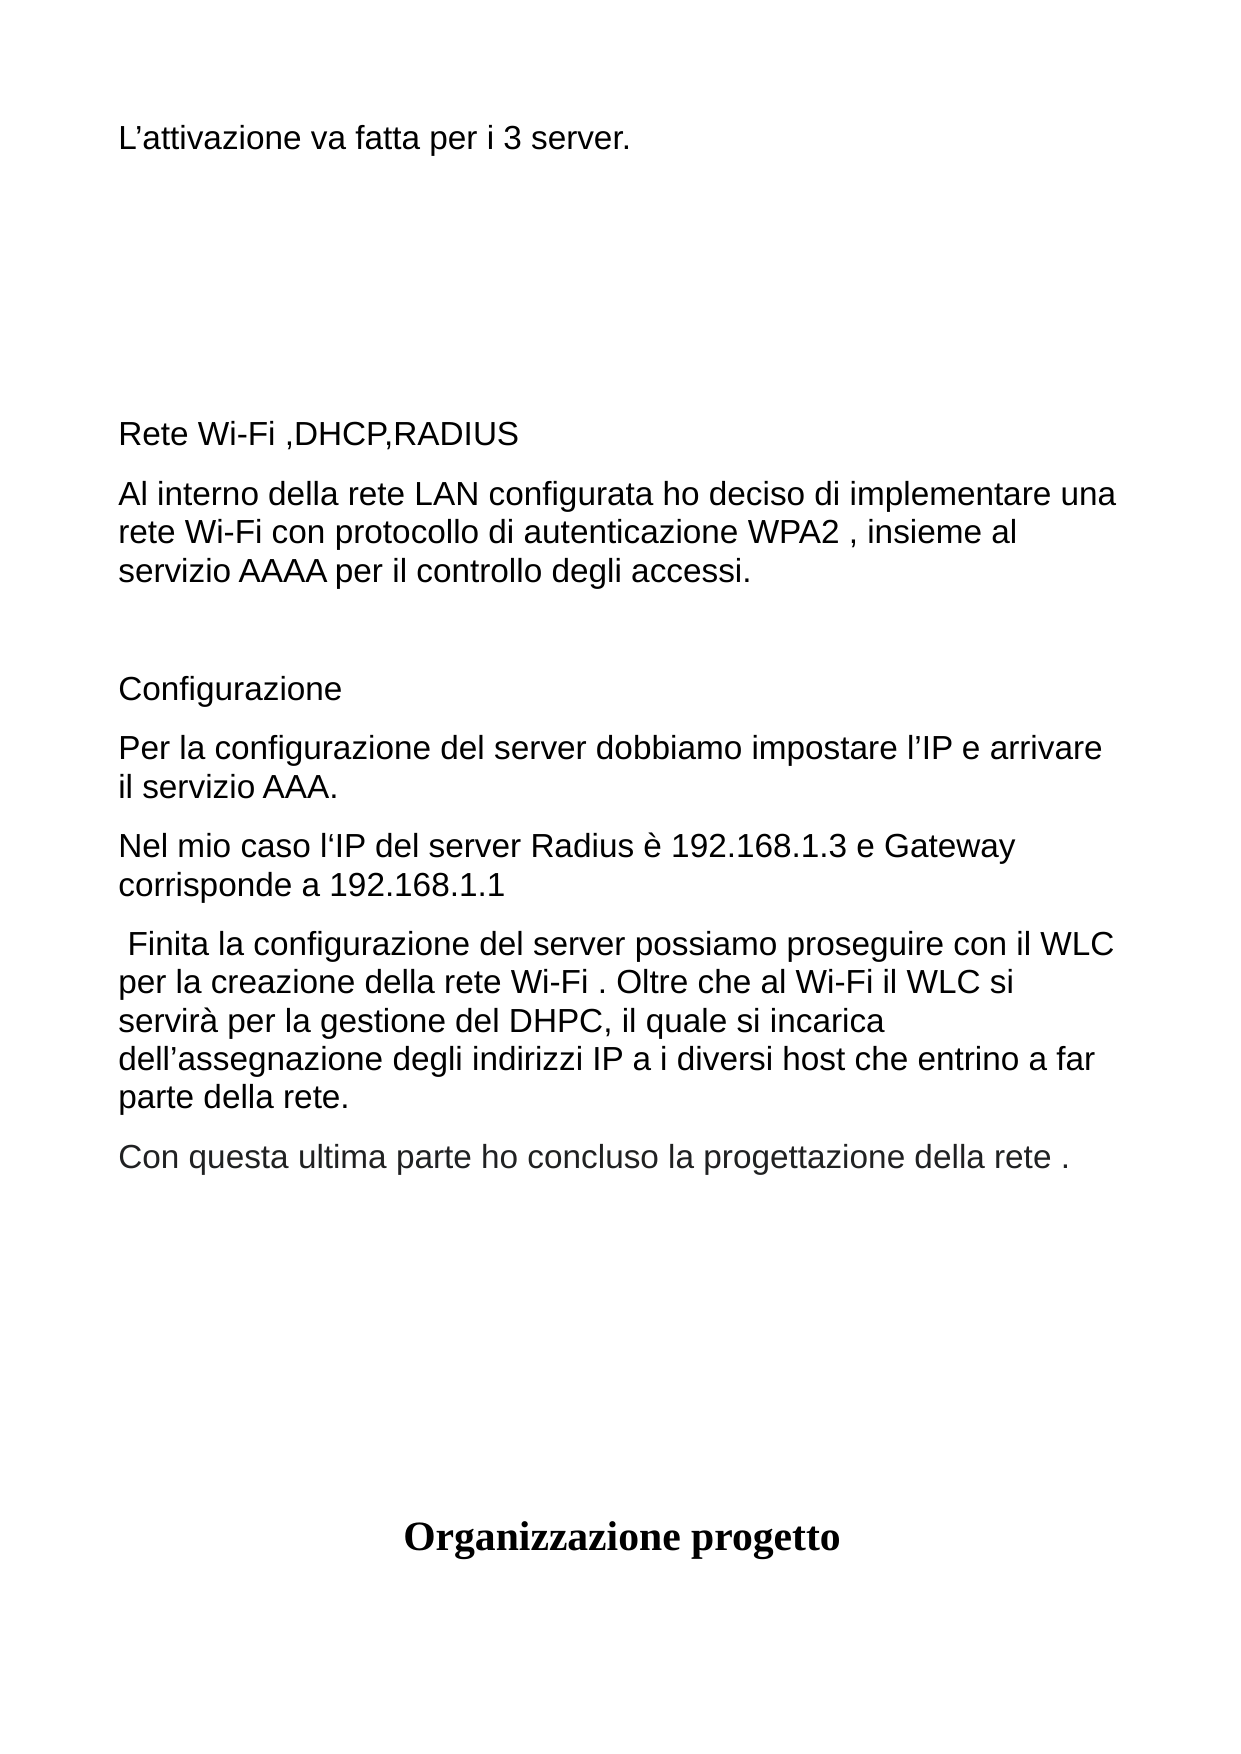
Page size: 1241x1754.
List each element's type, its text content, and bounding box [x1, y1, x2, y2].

text Rete Wi-Fi ,DHCP,RADIUS [118, 414, 1122, 453]
text Nel mio caso l‘IP del server Radius è 192.168.1.3 e Gateway corrisponde a 192.168.1.1 [118, 826, 1122, 903]
text Per la configurazione del server dobbiamo impostare l’IP e arrivare il servizio AAA. [118, 728, 1122, 805]
text L’attivazione va fatta per i 3 server. [118, 118, 1122, 157]
text Finita la configurazione del server possiamo proseguire con il WLC per la creazione della rete Wi-Fi . Oltre che al Wi-Fi il WLC si servirà per la gestione del DHPC, il quale si incarica dell’assegnazione degli indirizzi IP a i diversi host che entrino a far parte della rete. [118, 924, 1122, 1116]
text Con questa ultima parte ho concluso la progettazione della rete . [118, 1137, 1122, 1175]
text Al interno della rete LAN configurata ho deciso di implementare una rete Wi-Fi con protocollo di autenticazione WPA2 , insieme al servizio AAAA per il controllo degli accessi. [118, 474, 1122, 589]
text Configurazione [118, 669, 1122, 708]
